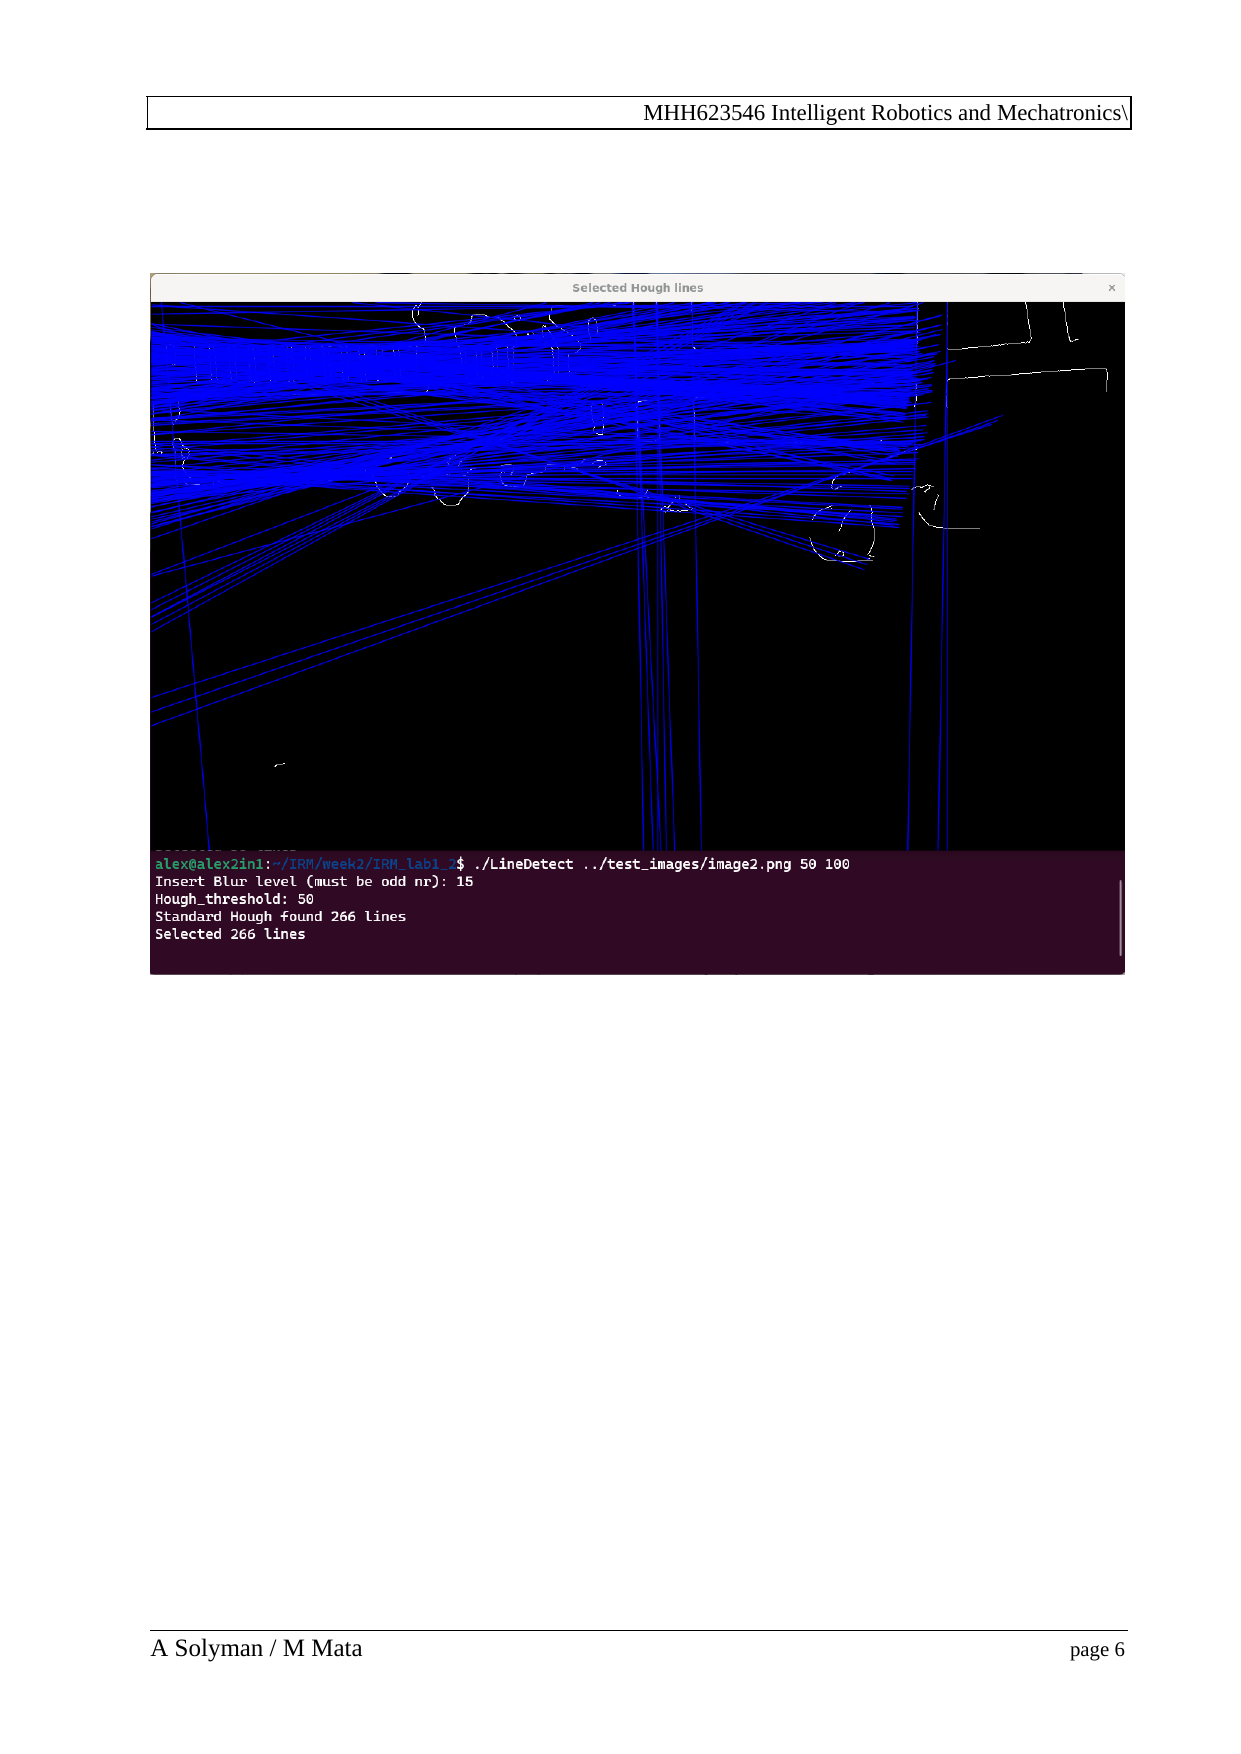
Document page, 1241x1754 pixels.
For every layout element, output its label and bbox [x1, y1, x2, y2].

picture [150, 273, 1125, 975]
